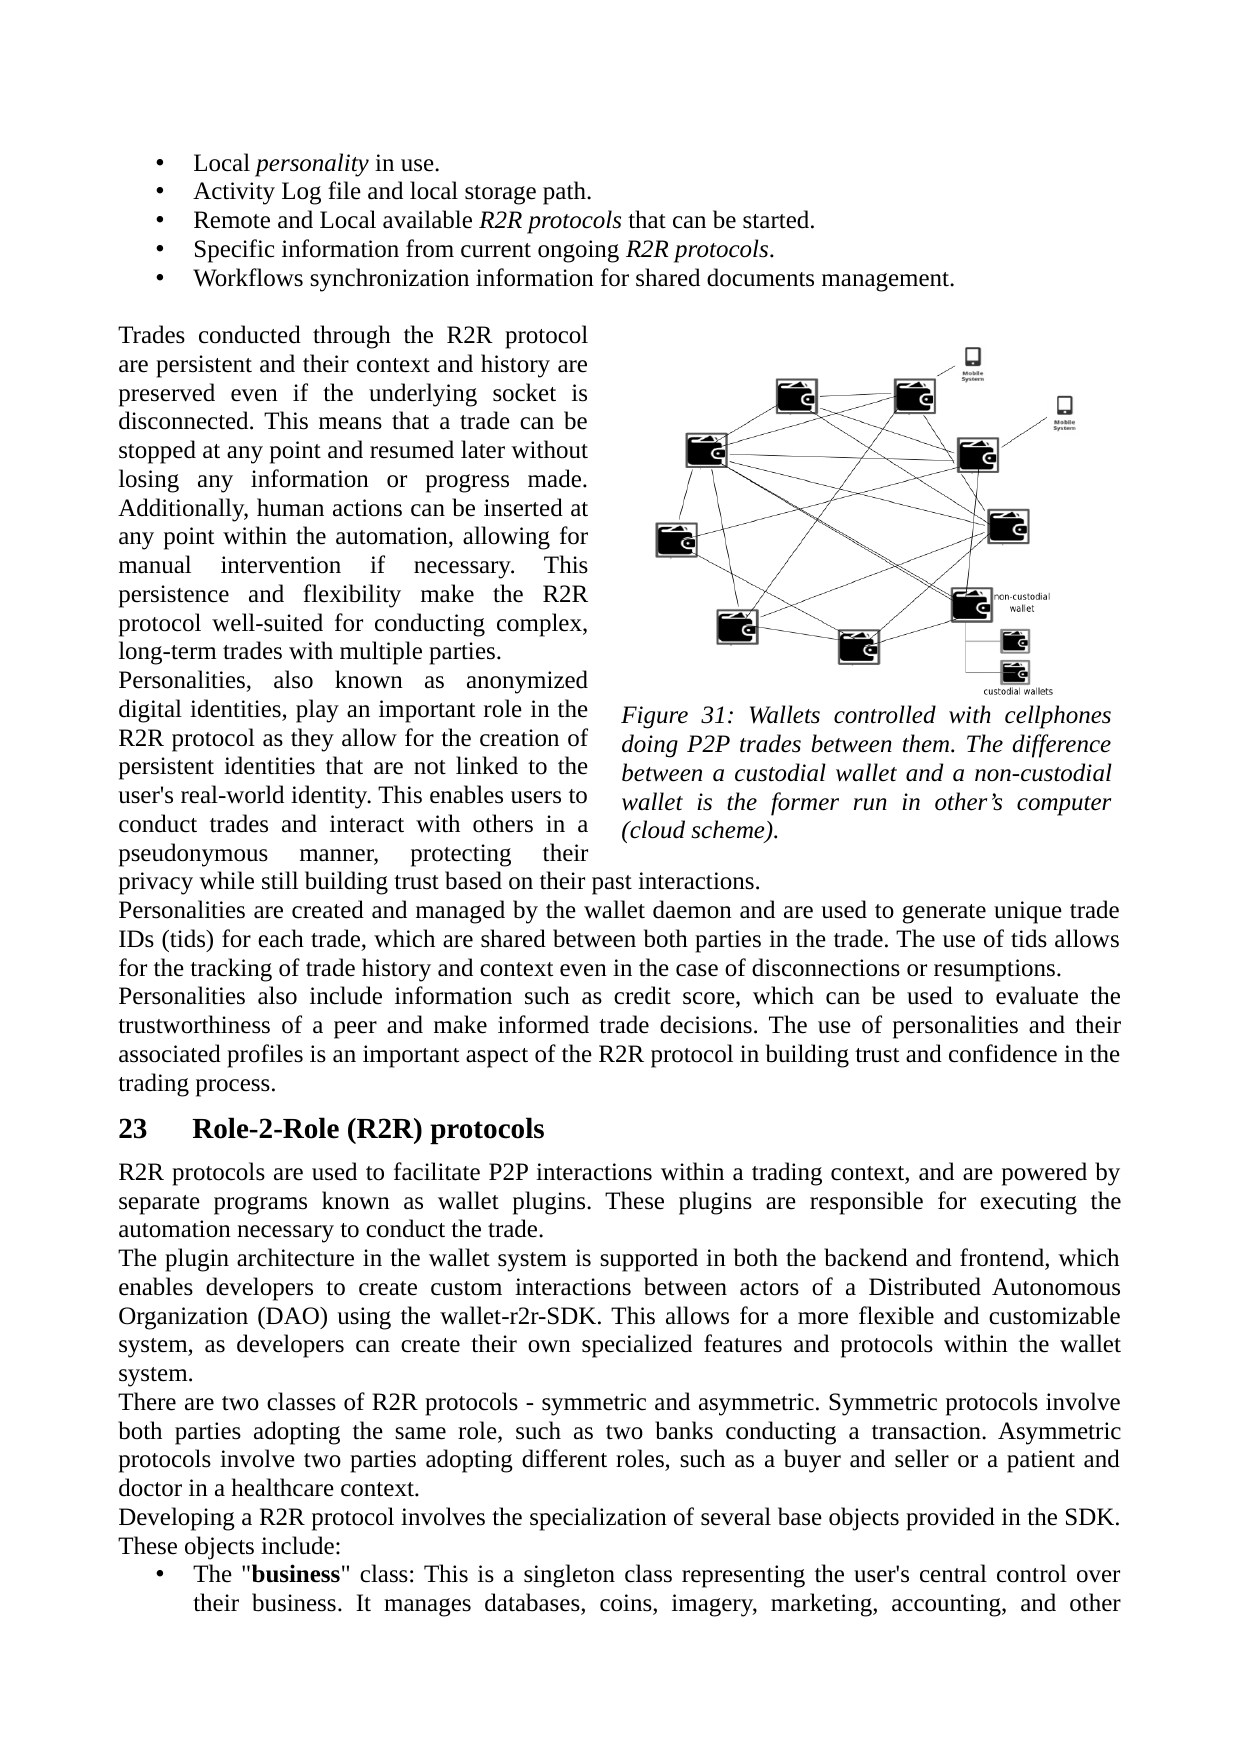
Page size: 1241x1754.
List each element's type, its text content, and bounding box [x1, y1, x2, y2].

subtitle Role-2-Role (R2R) protocols [118, 1111, 1122, 1144]
list Local personality in use. [156, 148, 1122, 176]
text Figure 31: Wallets controlled with cellphones doing P2P trades between them. The difference between a custodial wallet and a non-custodial wallet is the former run in other’s computer (cloud scheme). [621, 342, 1112, 844]
text Trades conducted through the R2R protocol are persistent and their context and history are preserved even if the underlying socket is disconnected. This means that a trade can be stopped at any point and resumed later without losing any information or progress made. Additionally, human actions can be inserted at any point within the automation, allowing for manual intervention if necessary. This persistence and flexibility make the R2R protocol well-suited for conducting complex, long-term trades with multiple parties. [118, 320, 1122, 847]
list Remote and Local available R2R protocols that can be started. [156, 205, 1122, 234]
text Personalities, also known as anonymized digital identities, play an important role in the R2R protocol as they allow for the creation of persistent identities that are not linked to the user's real-world identity. This enables users to conduct trades and interact with others in a pseudonymous manner, protecting their privacy while still building trust based on their past interactions. [118, 665, 1122, 895]
list Activity Log file and local storage path. [156, 176, 1122, 205]
picture [650, 341, 1083, 701]
text Developing a R2R protocol involves the specialization of several base objects provided in the SDK. These objects include: [118, 1502, 1122, 1559]
list The "business" class: This is a singleton class representing the user's central control over their business. It manages databases, coins, imagery, marketing, accounting, and other [156, 1559, 1122, 1617]
list Specific information from current ongoing R2R protocols. [156, 234, 1122, 263]
text There are two classes of R2R protocols - symmetric and asymmetric. Symmetric protocols involve both parties adopting the same role, such as two banks conducting a transaction. Asymmetric protocols involve two parties adopting different roles, such as a buyer and seller or a patient and doctor in a healthcare context. [118, 1387, 1122, 1502]
text R2R protocols are used to facilitate P2P interactions within a trading context, and are powered by separate programs known as wallet plugins. These plugins are responsible for executing the automation necessary to conduct the trade. [118, 1157, 1122, 1243]
list Workflows synchronization information for shared documents management. [156, 263, 1122, 291]
text Personalities also include information such as credit score, which can be used to evaluate the trustworthiness of a peer and make informed trade decisions. The use of personalities and their associated profiles is an important aspect of the R2R protocol in building trust and confidence in the trading process. [118, 981, 1122, 1096]
text Personalities are created and managed by the wallet daemon and are used to generate unique trade IDs (tids) for each trade, which are shared between both parties in the trade. The use of tids allows for the tracking of trade history and context even in the case of disconnections or resumptions. [118, 895, 1122, 981]
text The plugin architecture in the wallet system is supported in both the backend and frontend, which enables developers to create custom interactions between actors of a Distributed Autonomous Organization (DAO) using the wallet-r2r-SDK. This allows for a more flexible and customizable system, as developers can create their own specialized features and protocols within the wallet system. [118, 1243, 1122, 1387]
